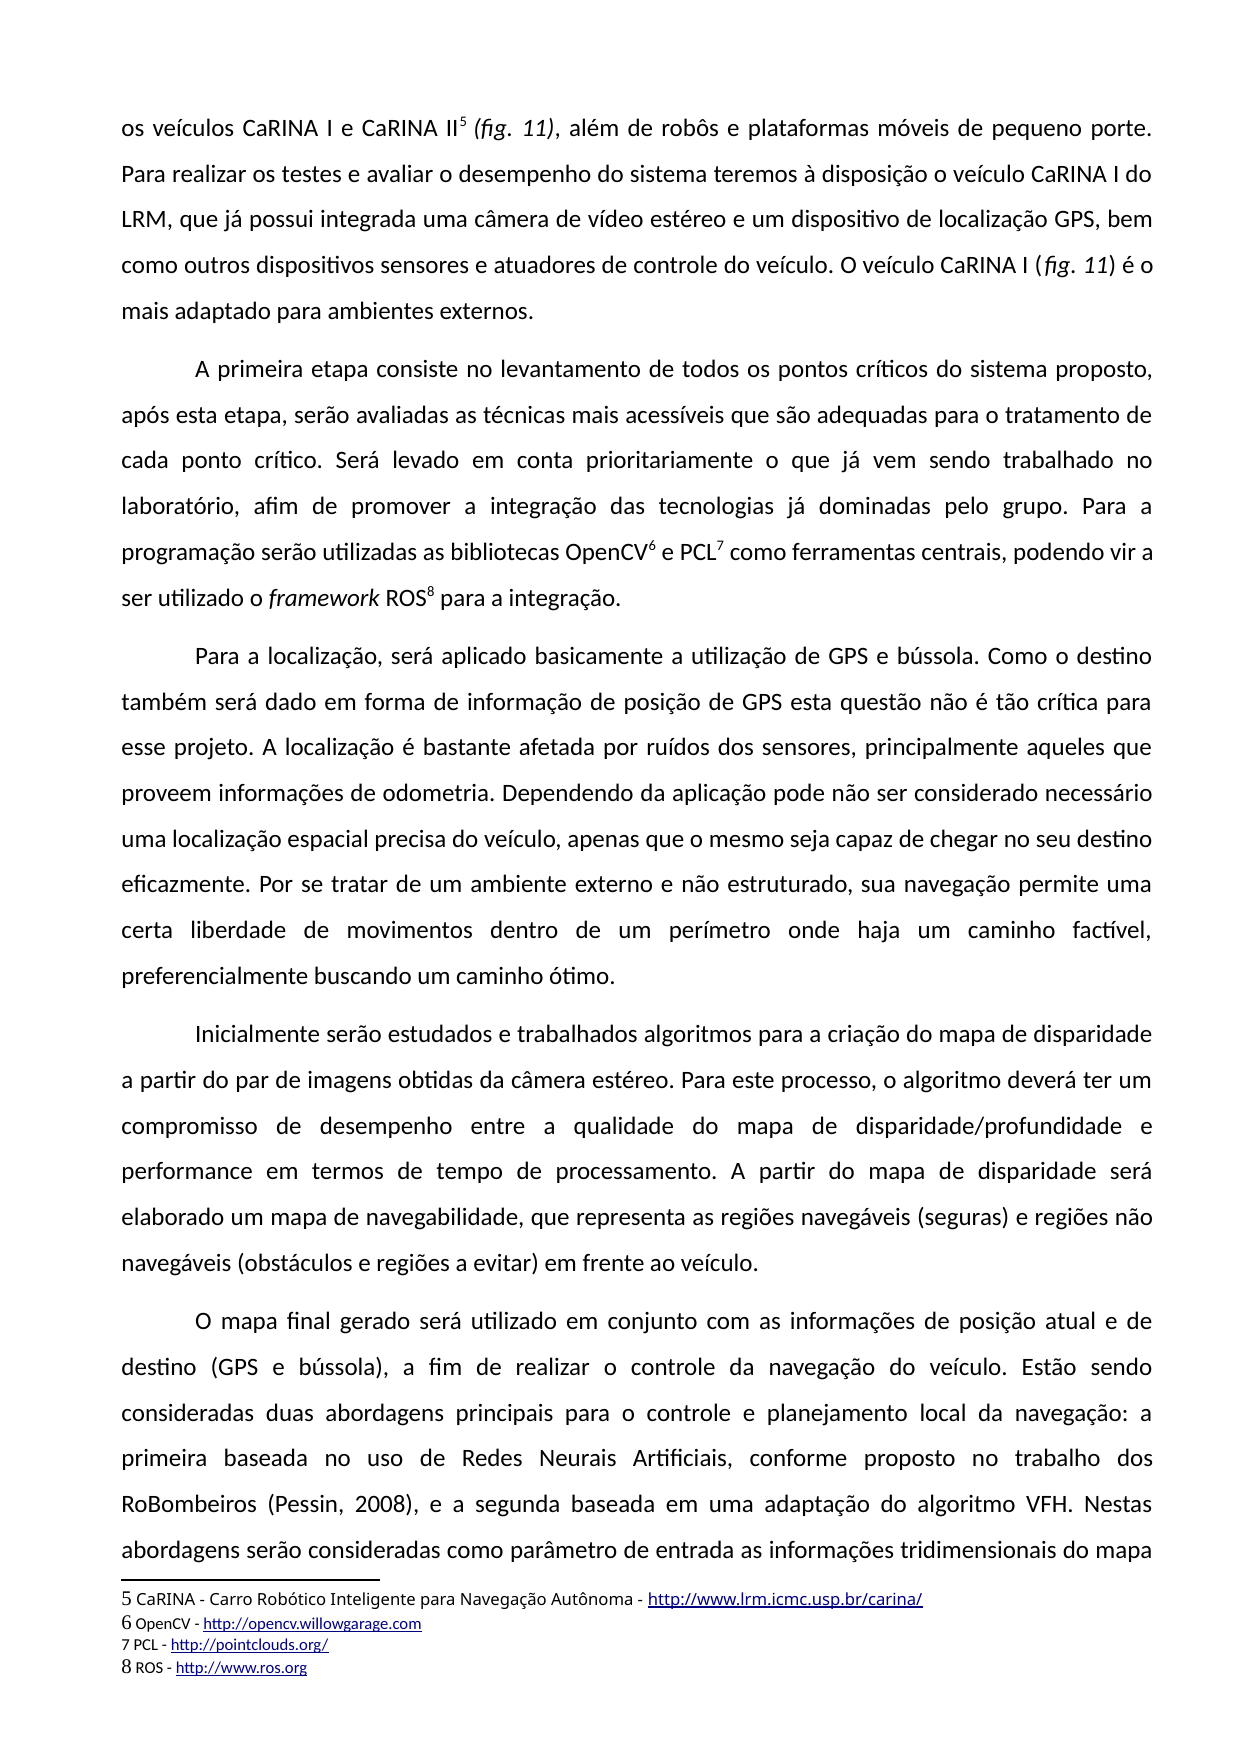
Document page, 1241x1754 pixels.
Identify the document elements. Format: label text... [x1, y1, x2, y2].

text Para a localização, será aplicado basicamente a utilização de GPS e bússola. Como o destino também será dado em forma de informação de posição de GPS esta questão não é tão crítica para esse projeto. A localização é bastante afetada por ruídos dos sensores, principalmente aqueles que proveem informações de odometria. Dependendo da aplicação pode não ser considerado necessário uma localização espacial precisa do veículo, apenas que o mesmo seja capaz de chegar no seu destino eficazmente. Por se tratar de um ambiente externo e não estruturado, sua navegação permite uma certa liberdade de movimentos dentro de um perímetro onde haja um caminho factível, preferencialmente buscando um caminho ótimo. [121, 640, 1154, 991]
text O mapa final gerado será utilizado em conjunto com as informações de posição atual e de destino (GPS e bússola), a fim de realizar o controle da navegação do veículo. Estão sendo consideradas duas abordagens principais para o controle e planejamento local da navegação: a primeira baseada no uso de Redes Neurais Artificiais, conforme proposto no trabalho dos RoBombeiros (Pessin, 2008), e a segunda baseada em uma adaptação do algoritmo VFH. Nestas abordagens serão consideradas como parâmetro de entrada as informações tridimensionais do mapa [121, 1305, 1154, 1564]
text Inicialmente serão estudados e trabalhados algoritmos para a criação do mapa de disparidade a partir do par de imagens obtidas da câmera estéreo. Para este processo, o algoritmo deverá ter um compromisso de desempenho entre a qualidade do mapa de disparidade/profundidade e performance em termos de tempo de processamento. A partir do mapa de disparidade será elaborado um mapa de navegabilidade, que representa as regiões navegáveis (seguras) e regiões não navegáveis (obstáculos e regiões a evitar) em frente ao veículo. [121, 1018, 1154, 1277]
text OpenCV - http://opencv.willowgarage.com [121, 1610, 1154, 1634]
text CaRINA - Carro Robótico Inteligente para Navegação Autônoma - http://www.lrm.icmc.usp.br/carina/ [121, 1586, 1154, 1610]
text ROS - http://www.ros.org [121, 1654, 1154, 1678]
text os veículos CaRINA I e CaRINA II (fig. 11), além de robôs e plataformas móveis de pequeno porte. Para realizar os testes e avaliar o desempenho do sistema teremos à disposição o veículo CaRINA I do LRM, que já possui integrada uma câmera de vídeo estéreo e um dispositivo de localização GPS, bem como outros dispositivos sensores e atuadores de controle do veículo. O veículo CaRINA I (fig. 11) é o mais adaptado para ambientes externos. [121, 112, 1154, 325]
text A primeira etapa consiste no levantamento de todos os pontos críticos do sistema proposto, após esta etapa, serão avaliadas as técnicas mais acessíveis que são adequadas para o tratamento de cada ponto crítico. Será levado em conta prioritariamente o que já vem sendo trabalhado no laboratório, afim de promover a integração das tecnologias já dominadas pelo grupo. Para a programação serão utilizadas as bibliotecas OpenCV e PCL como ferramentas centrais, podendo vir a ser utilizado o framework ROS para a integração. [121, 353, 1154, 612]
text PCL - http://pointclouds.org/ [121, 1634, 1154, 1654]
